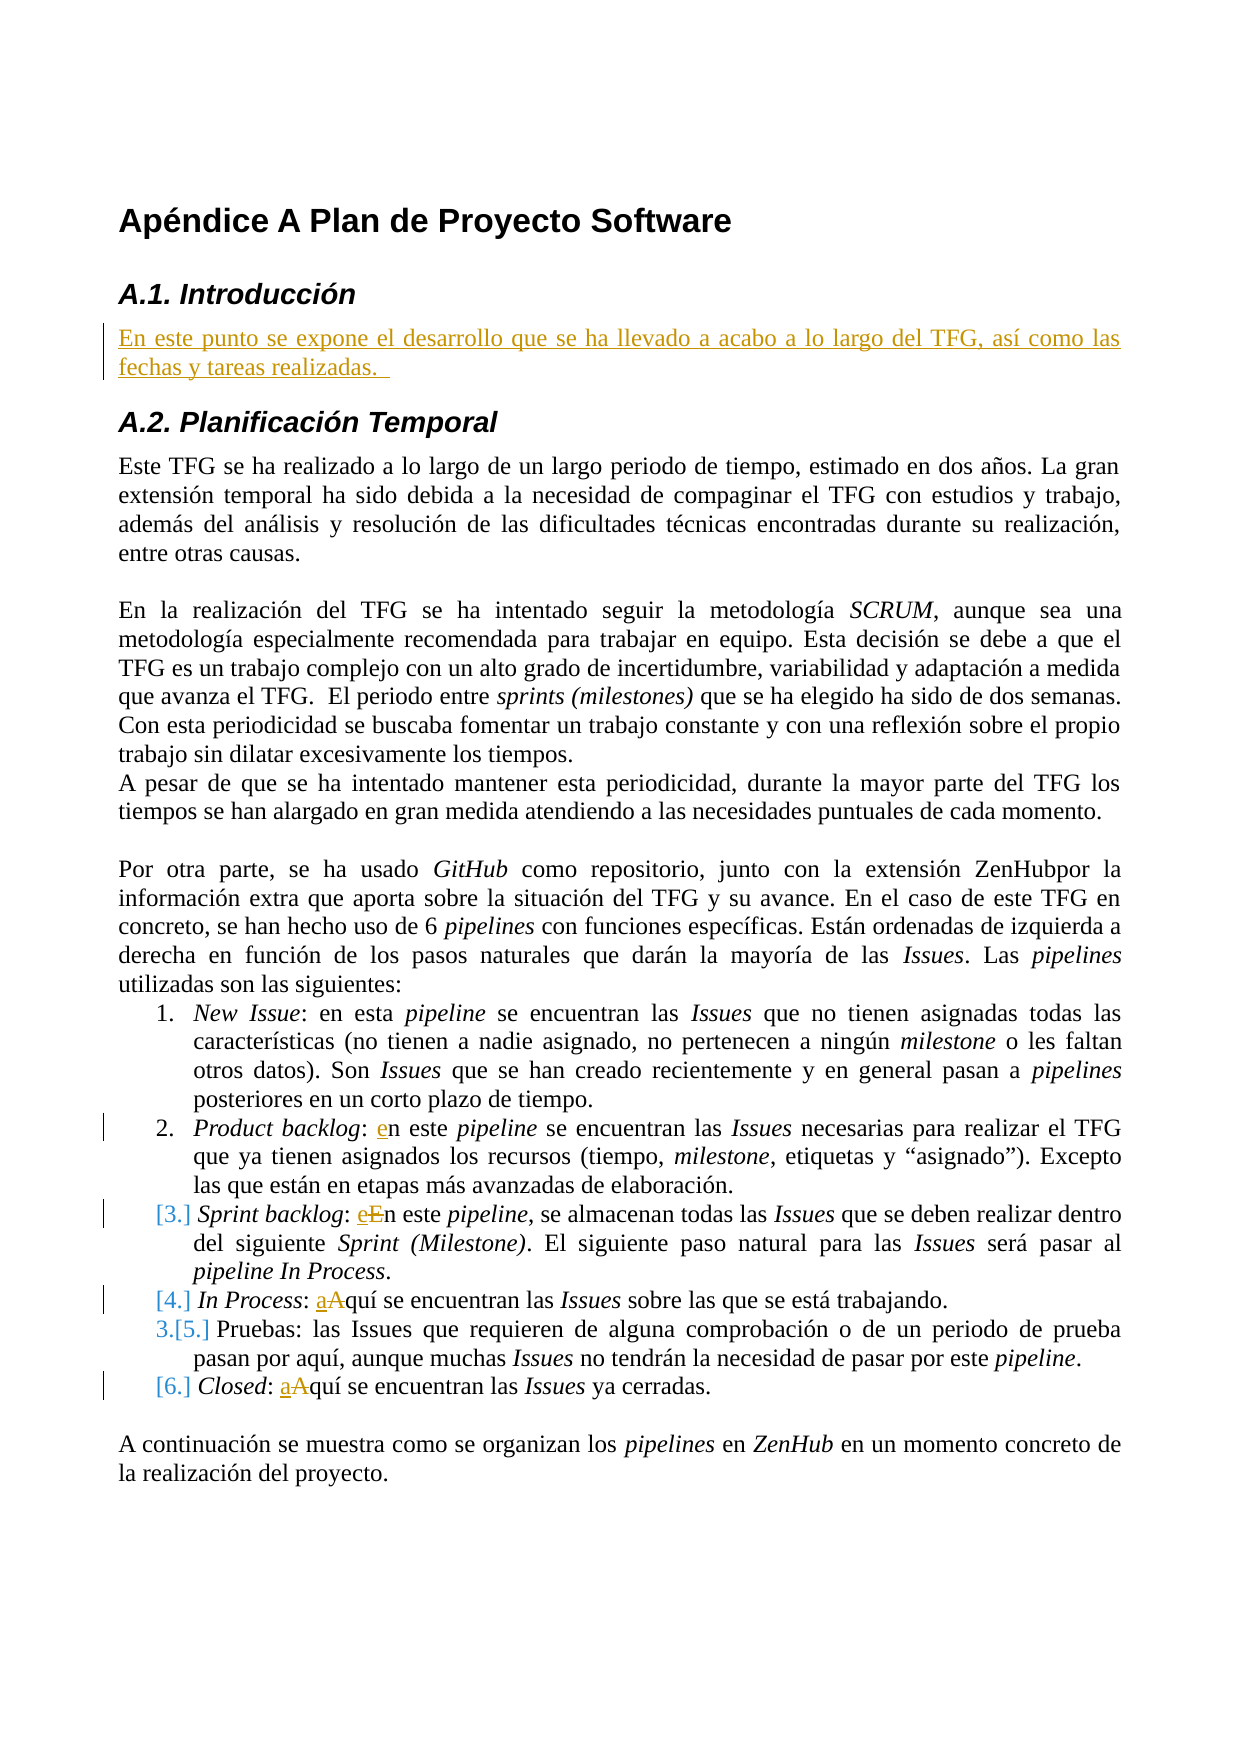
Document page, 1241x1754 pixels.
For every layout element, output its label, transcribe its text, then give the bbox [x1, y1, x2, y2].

text Por otra parte, se ha usado GitHub como repositorio, junto con la extensión ZenHubpor la información extra que aporta sobre la situación del TFG y su avance. En el caso de este TFG en concreto, se han hecho uso de 6 pipelines con funciones específicas. Están ordenadas de izquierda a derecha en función de los pasos naturales que darán la mayoría de las Issues. Las pipelines utilizadas son las siguientes: [118, 854, 1122, 998]
subtitle A.2. Planificación Temporal [118, 405, 1122, 439]
list Sprint backlog: en este pipeline, se almacenan todas las Issues que se deben realizar dentro del siguiente Sprint (Milestone). El siguiente paso natural para las Issues será pasar al pipeline In Process. [156, 1199, 1122, 1285]
list New Issue: en esta pipeline se encuentran las Issues que no tienen asignadas todas las características (no tienen a nadie asignado, no pertenecen a ningún milestone o les faltan otros datos). Son Issues que se han creado recientemente y en general pasan a pipelines posteriores en un corto plazo de tiempo. [156, 998, 1122, 1113]
list Product backlog: en este pipeline se encuentran las Issues necesarias para realizar el TFG que ya tienen asignados los recursos (tiempo, milestone, etiquetas y “asignado”). Excepto las que están en etapas más avanzadas de elaboración. [156, 1113, 1122, 1199]
text En este punto se expone el desarrollo que se ha llevado a acabo a lo largo del TFG, así como las fechas y tareas realizadas. [118, 323, 1122, 380]
text Este TFG se ha realizado a lo largo de un largo periodo de tiempo, estimado en dos años. La gran extensión temporal ha sido debida a la necesidad de compaginar el TFG con estudios y trabajo, además del análisis y resolución de las dificultades técnicas encontradas durante su realización, entre otras causas. [118, 451, 1122, 566]
subtitle Apéndice A Plan de Proyecto Software [118, 201, 1122, 239]
text A continuación se muestra como se organizan los pipelines en ZenHub en un momento concreto de la realización del proyecto. [118, 1429, 1122, 1486]
list Pruebas: las Issues que requieren de alguna comprobación o de un periodo de prueba pasan por aquí, aunque muchas Issues no tendrán la necesidad de pasar por este pipeline. [156, 1314, 1122, 1371]
list Closed: aquí se encuentran las Issues ya cerradas. [156, 1371, 1122, 1400]
text En la realización del TFG se ha intentado seguir la metodología SCRUM, aunque sea una metodología especialmente recomendada para trabajar en equipo. Esta decisión se debe a que el TFG es un trabajo complejo con un alto grado de incertidumbre, variabilidad y adaptación a medida que avanza el TFG. El periodo entre sprints (milestones) que se ha elegido ha sido de dos semanas. Con esta periodicidad se buscaba fomentar un trabajo constante y con una reflexión sobre el propio trabajo sin dilatar excesivamente los tiempos. [118, 595, 1122, 768]
list In Process: aquí se encuentran las Issues sobre las que se está trabajando. [156, 1285, 1122, 1314]
text A pesar de que se ha intentado mantener esta periodicidad, durante la mayor parte del TFG los tiempos se han alargado en gran medida atendiendo a las necesidades puntuales de cada momento. [118, 768, 1122, 825]
subtitle A.1. Introducción [118, 277, 1122, 310]
